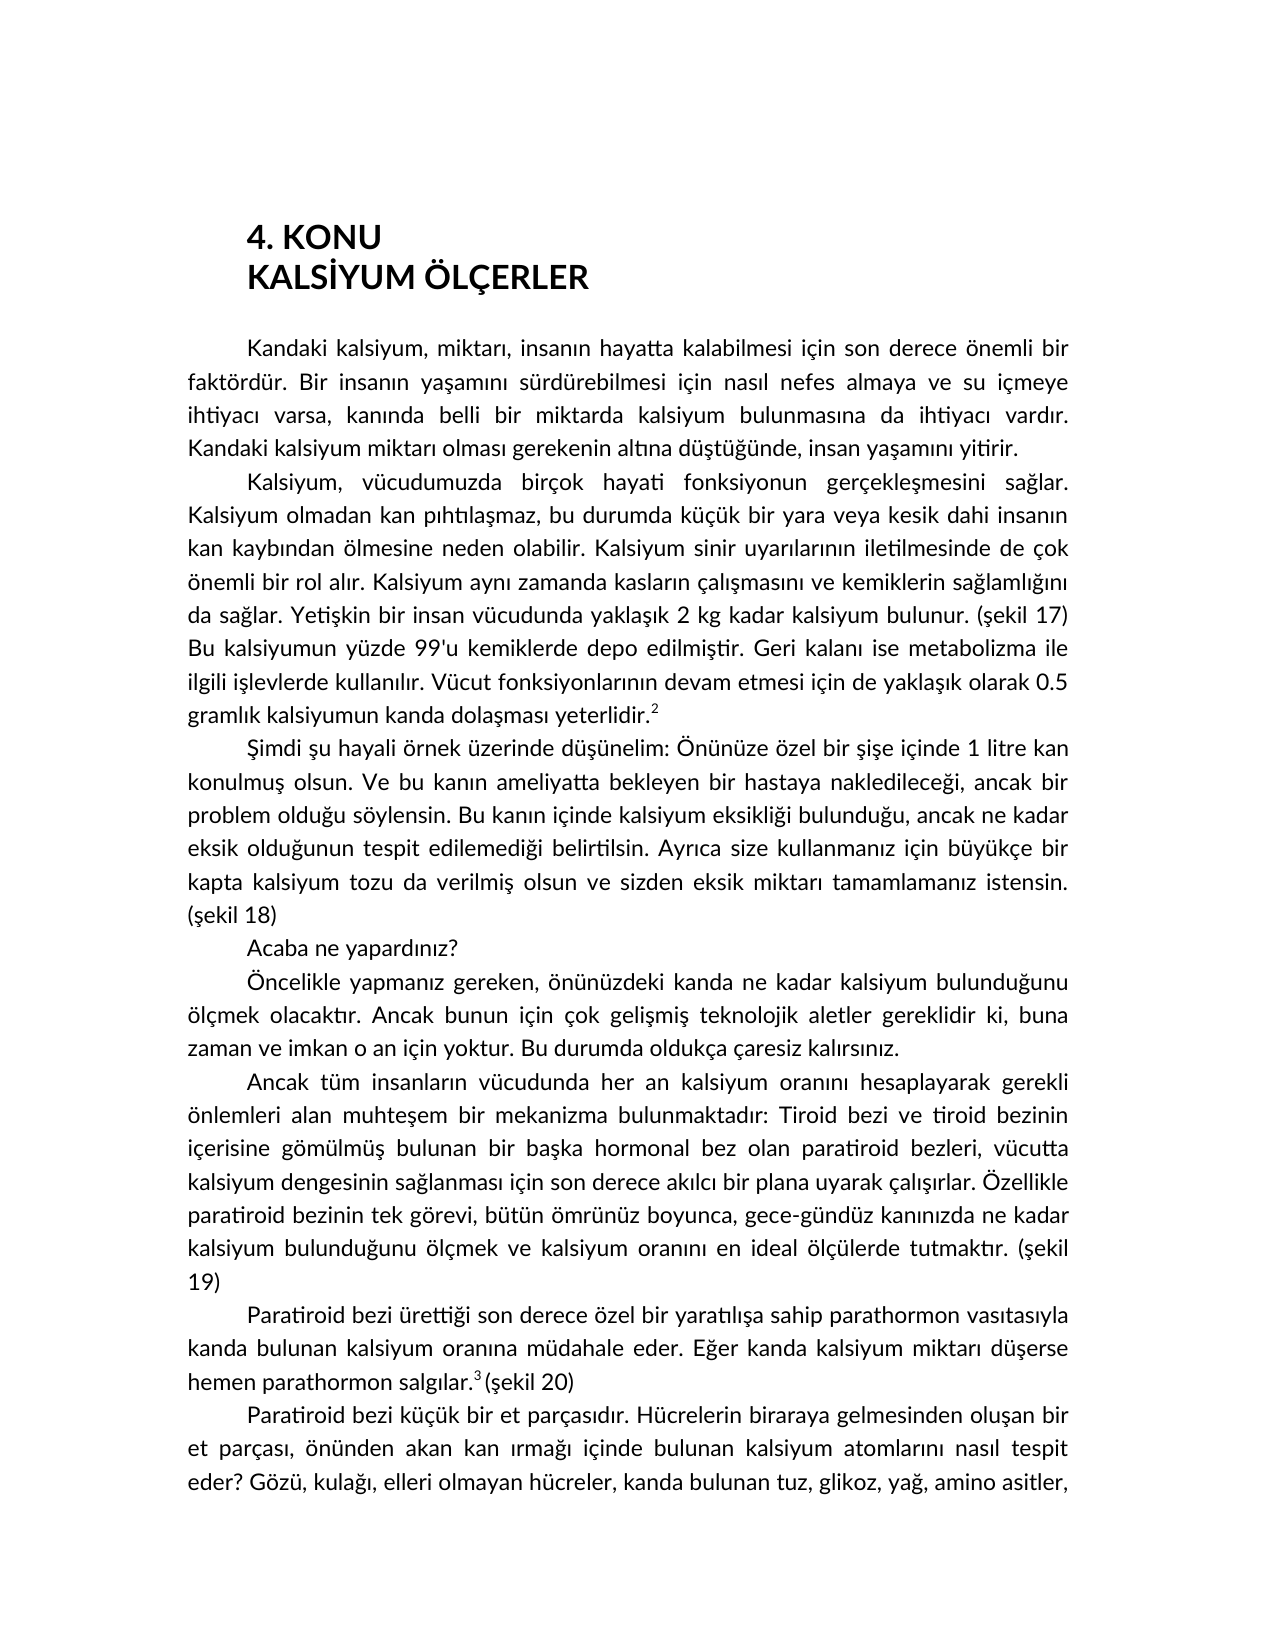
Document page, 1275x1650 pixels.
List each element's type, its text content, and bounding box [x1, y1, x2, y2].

text Kandaki kalsiyum, miktarı, insanın hayatta kalabilmesi için son derece önemli bir faktördür. Bir insanın yaşamını sürdürebilmesi için nasıl nefes almaya ve su içmeye ihtiyacı varsa, kanında belli bir miktarda kalsiyum bulunmasına da ihtiyacı vardır. Kandaki kalsiyum miktarı olması gerekenin altına düştüğünde, insan yaşamını yitirir. [187, 330, 1070, 463]
text 4. KONU [187, 217, 1070, 257]
text KALSİYUM ÖLÇERLER [187, 257, 1070, 297]
text Paratiroid bezi küçük bir et parçasıdır. Hücrelerin biraraya gelmesinden oluşan bir et parçası, önünden akan kan ırmağı içinde bulunan kalsiyum atomlarını nasıl tespit eder? Gözü, kulağı, elleri olmayan hücreler, kanda bulunan tuz, glikoz, yağ, amino asitler, [187, 1397, 1070, 1497]
text Kalsiyum, vücudumuzda birçok hayati fonksiyonun gerçekleşmesini sağlar. Kalsiyum olmadan kan pıhtılaşmaz, bu durumda küçük bir yara veya kesik dahi insanın kan kaybından ölmesine neden olabilir. Kalsiyum sinir uyarılarının iletilmesinde de çok önemli bir rol alır. Kalsiyum aynı zamanda kasların çalışmasını ve kemiklerin sağlamlığını da sağlar. Yetişkin bir insan vücudunda yaklaşık 2 kg kadar kalsiyum bulunur. (şekil 17) Bu kalsiyumun yüzde 99'u kemiklerde depo edilmiştir. Geri kalanı ise metabolizma ile ilgili işlevlerde kullanılır. Vücut fonksiyonlarının devam etmesi için de yaklaşık olarak 0.5 gramlık kalsiyumun kanda dolaşması yeterlidir.2 [187, 463, 1070, 730]
text Öncelikle yapmanız gereken, önünüzdeki kanda ne kadar kalsiyum bulunduğunu ölçmek olacaktır. Ancak bunun için çok gelişmiş teknolojik aletler gereklidir ki, buna zaman ve imkan o an için yoktur. Bu durumda oldukça çaresiz kalırsınız. [187, 963, 1070, 1063]
text Şimdi şu hayali örnek üzerinde düşünelim: Önünüze özel bir şişe içinde 1 litre kan konulmuş olsun. Ve bu kanın ameliyatta bekleyen bir hastaya nakledileceği, ancak bir problem olduğu söylensin. Bu kanın içinde kalsiyum eksikliği bulunduğu, ancak ne kadar eksik olduğunun tespit edilemediği belirtilsin. Ayrıca size kullanmanız için büyükçe bir kapta kalsiyum tozu da verilmiş olsun ve sizden eksik miktarı tamamlamanız istensin. (şekil 18) [187, 730, 1070, 930]
text Ancak tüm insanların vücudunda her an kalsiyum oranını hesaplayarak gerekli önlemleri alan muhteşem bir mekanizma bulunmaktadır: Tiroid bezi ve tiroid bezinin içerisine gömülmüş bulunan bir başka hormonal bez olan paratiroid bezleri, vücutta kalsiyum dengesinin sağlanması için son derece akılcı bir plana uyarak çalışırlar. Özellikle paratiroid bezinin tek görevi, bütün ömrünüz boyunca, gece-gündüz kanınızda ne kadar kalsiyum bulunduğunu ölçmek ve kalsiyum oranını en ideal ölçülerde tutmaktır. (şekil 19) [187, 1063, 1070, 1297]
text Acaba ne yapardınız? [187, 930, 1070, 963]
text Paratiroid bezi ürettiği son derece özel bir yaratılışa sahip parathormon vasıtasıyla kanda bulunan kalsiyum oranına müdahale eder. Eğer kanda kalsiyum miktarı düşerse hemen parathormon salgılar.3 (şekil 20) [187, 1297, 1070, 1397]
